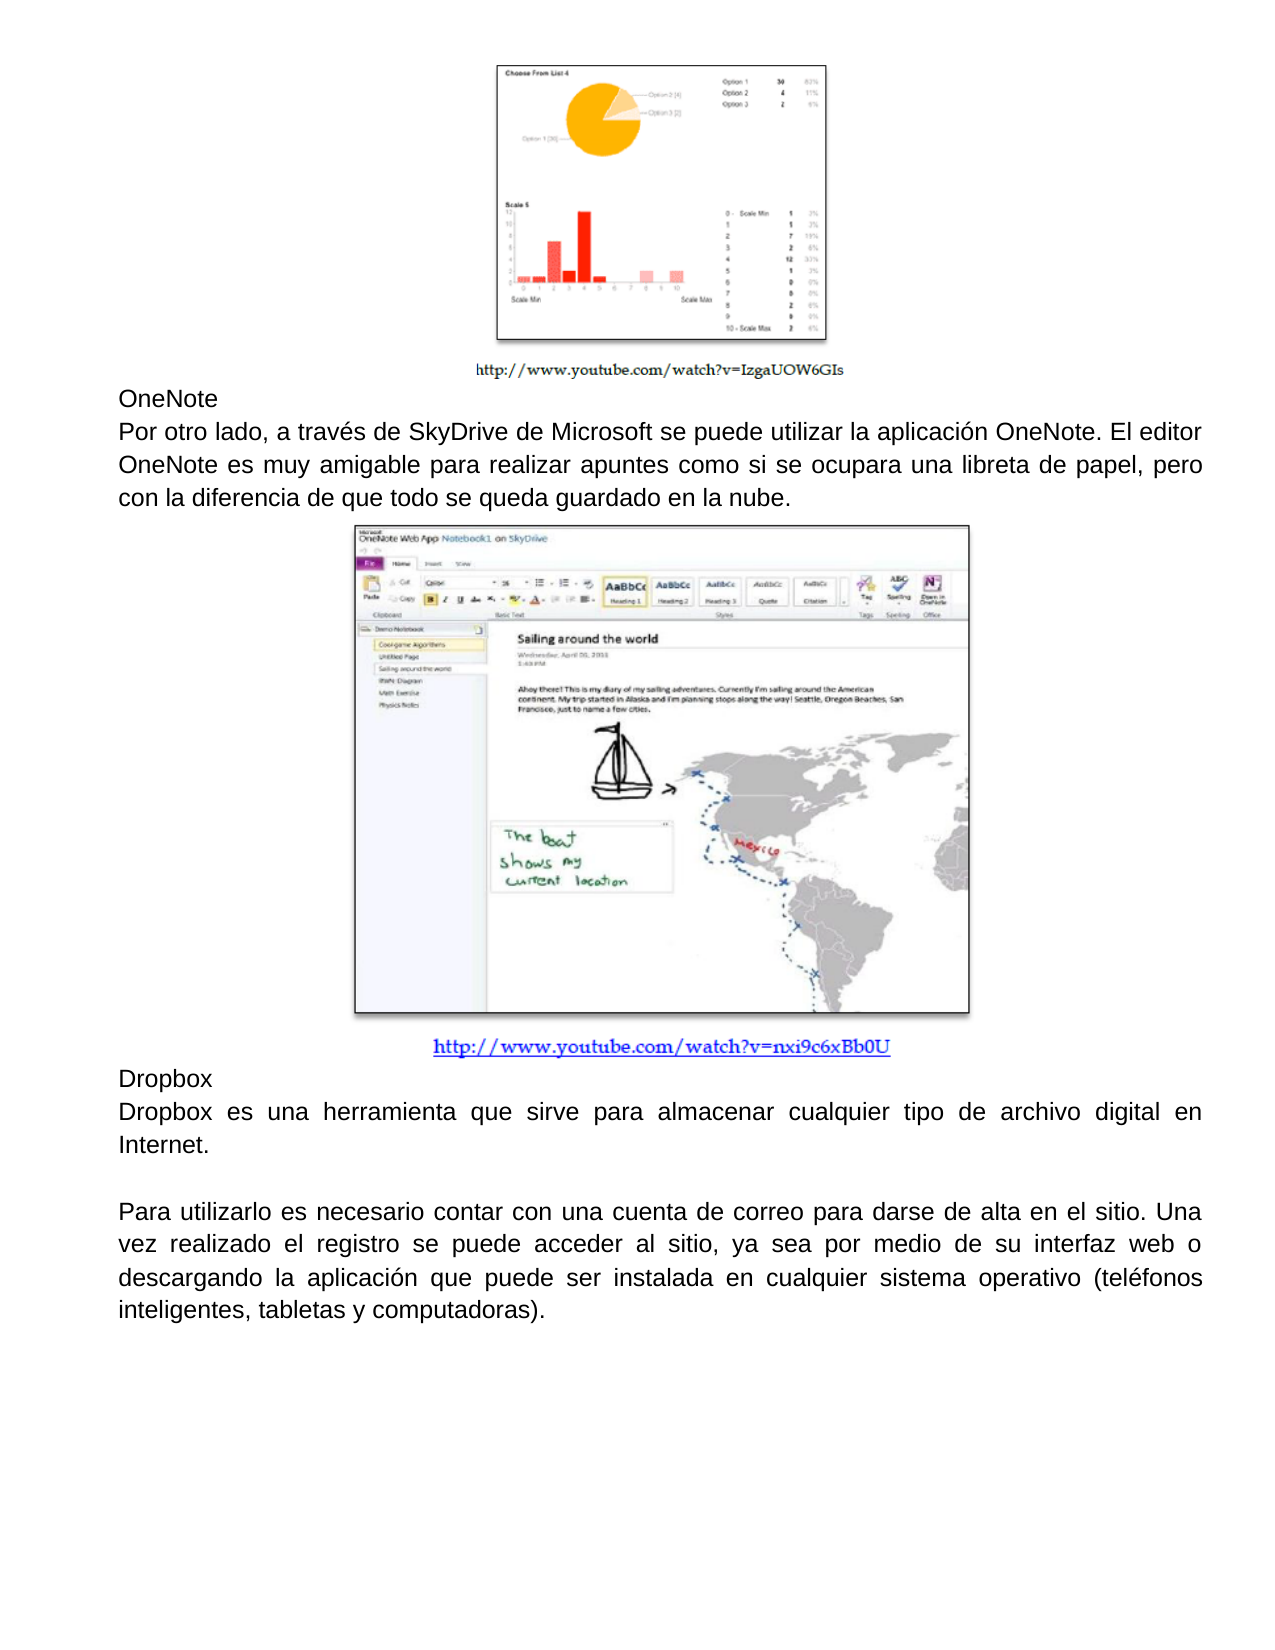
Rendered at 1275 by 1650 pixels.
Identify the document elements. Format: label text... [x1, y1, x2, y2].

text Por otro lado, a través de SkyDrive de Microsoft se puede utilizar la aplicación OneNote. El editor OneNote es muy amigable para realizar apuntes como si se ocupara una libreta de papel, pero con la diferencia de que todo se queda guardado en la nube. [118, 417, 1205, 512]
text Para utilizarlo es necesario contar con una cuenta de correo para darse de alta en el sitio. Una vez realizado el registro se puede acceder al sitio, ya sea por medio de su interfaz web o descargando la aplicación que puede ser instalada en cualquier sistema operativo (teléfonos inteligentes, tabletas y computadoras). [118, 1196, 1205, 1324]
text Dropbox es una herramienta que sirve para almacenar cualquier tipo de archivo digital en Internet. [118, 1097, 1205, 1159]
text OneNote [118, 384, 1205, 413]
text Dropbox [118, 1064, 1205, 1093]
